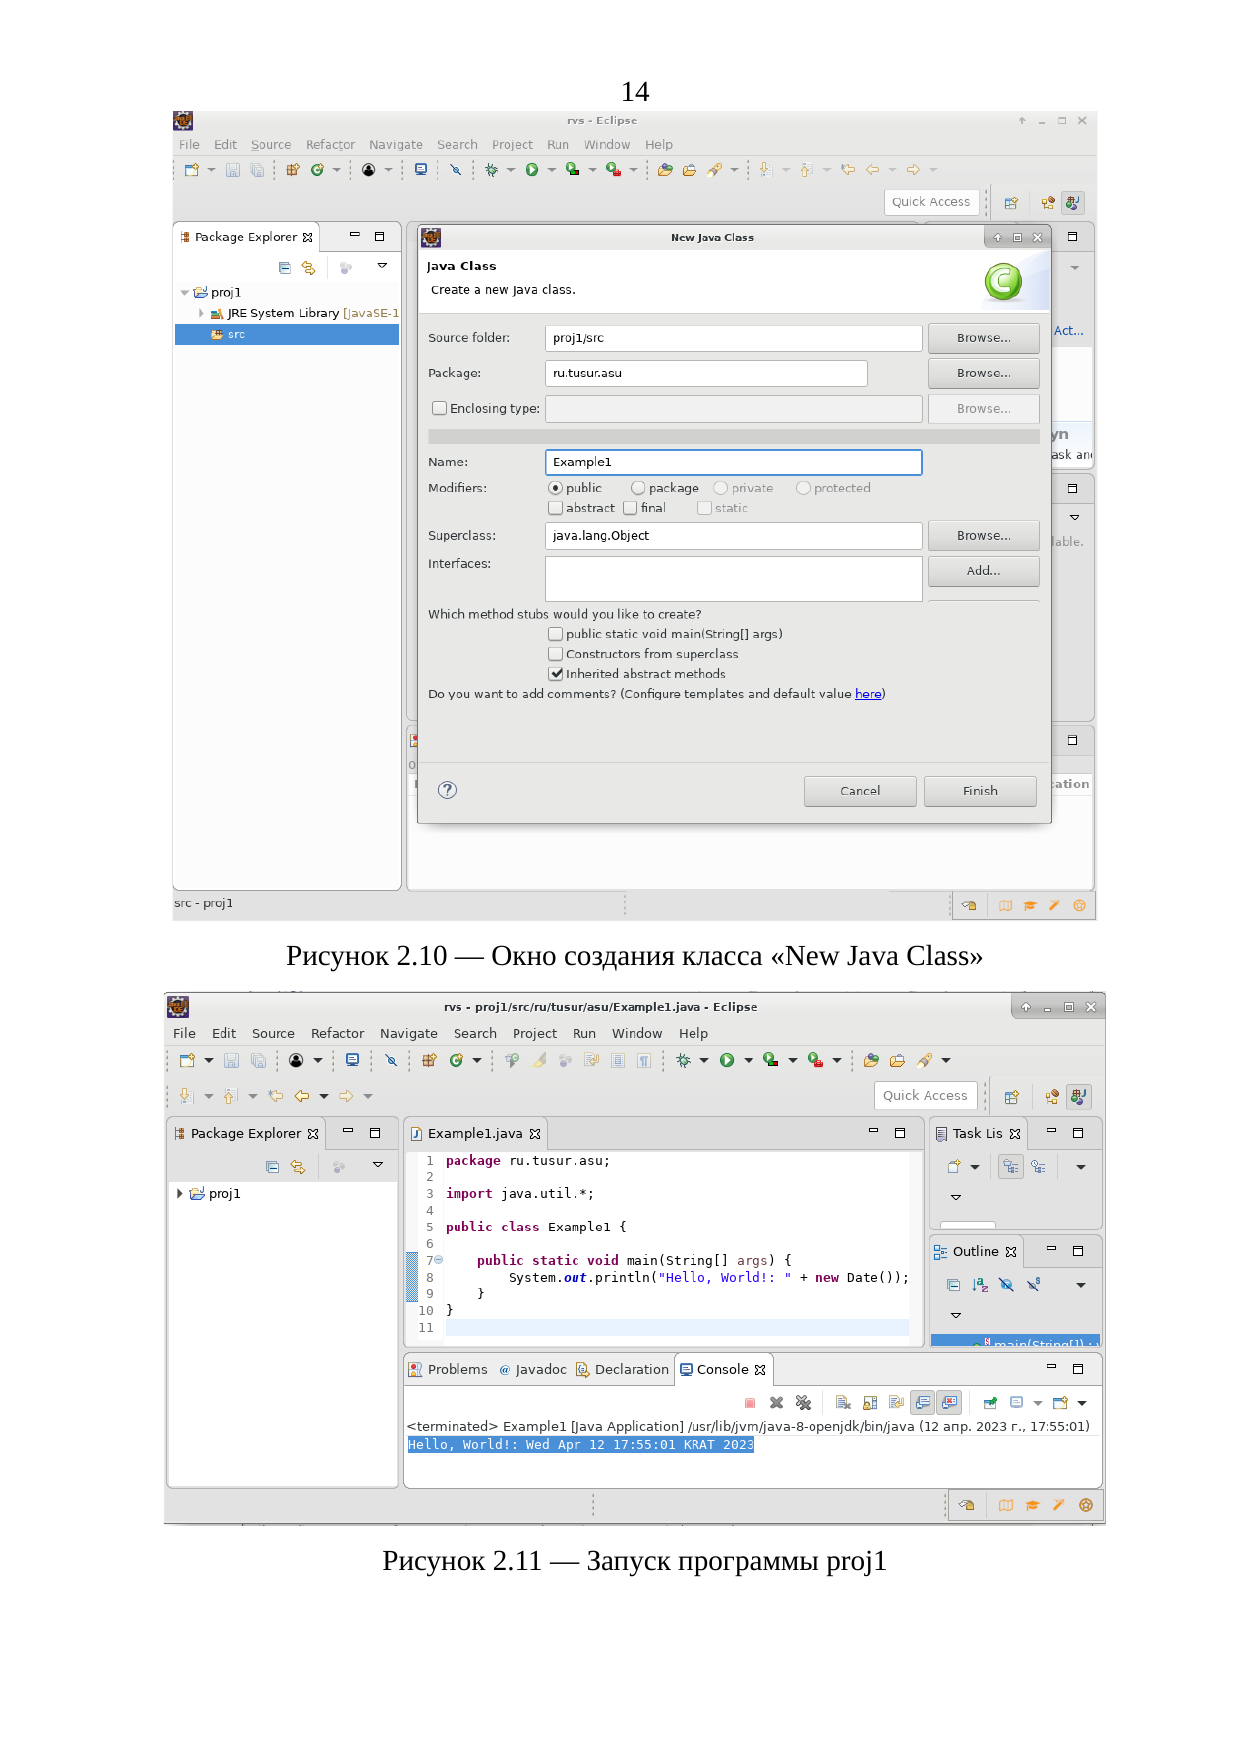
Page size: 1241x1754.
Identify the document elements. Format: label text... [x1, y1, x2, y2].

text Рисунок 2.11 — Запуск программы proj1 [118, 988, 1152, 1576]
text Рисунок 2.10 — Окно создания класса «New Java Class» [118, 107, 1152, 971]
